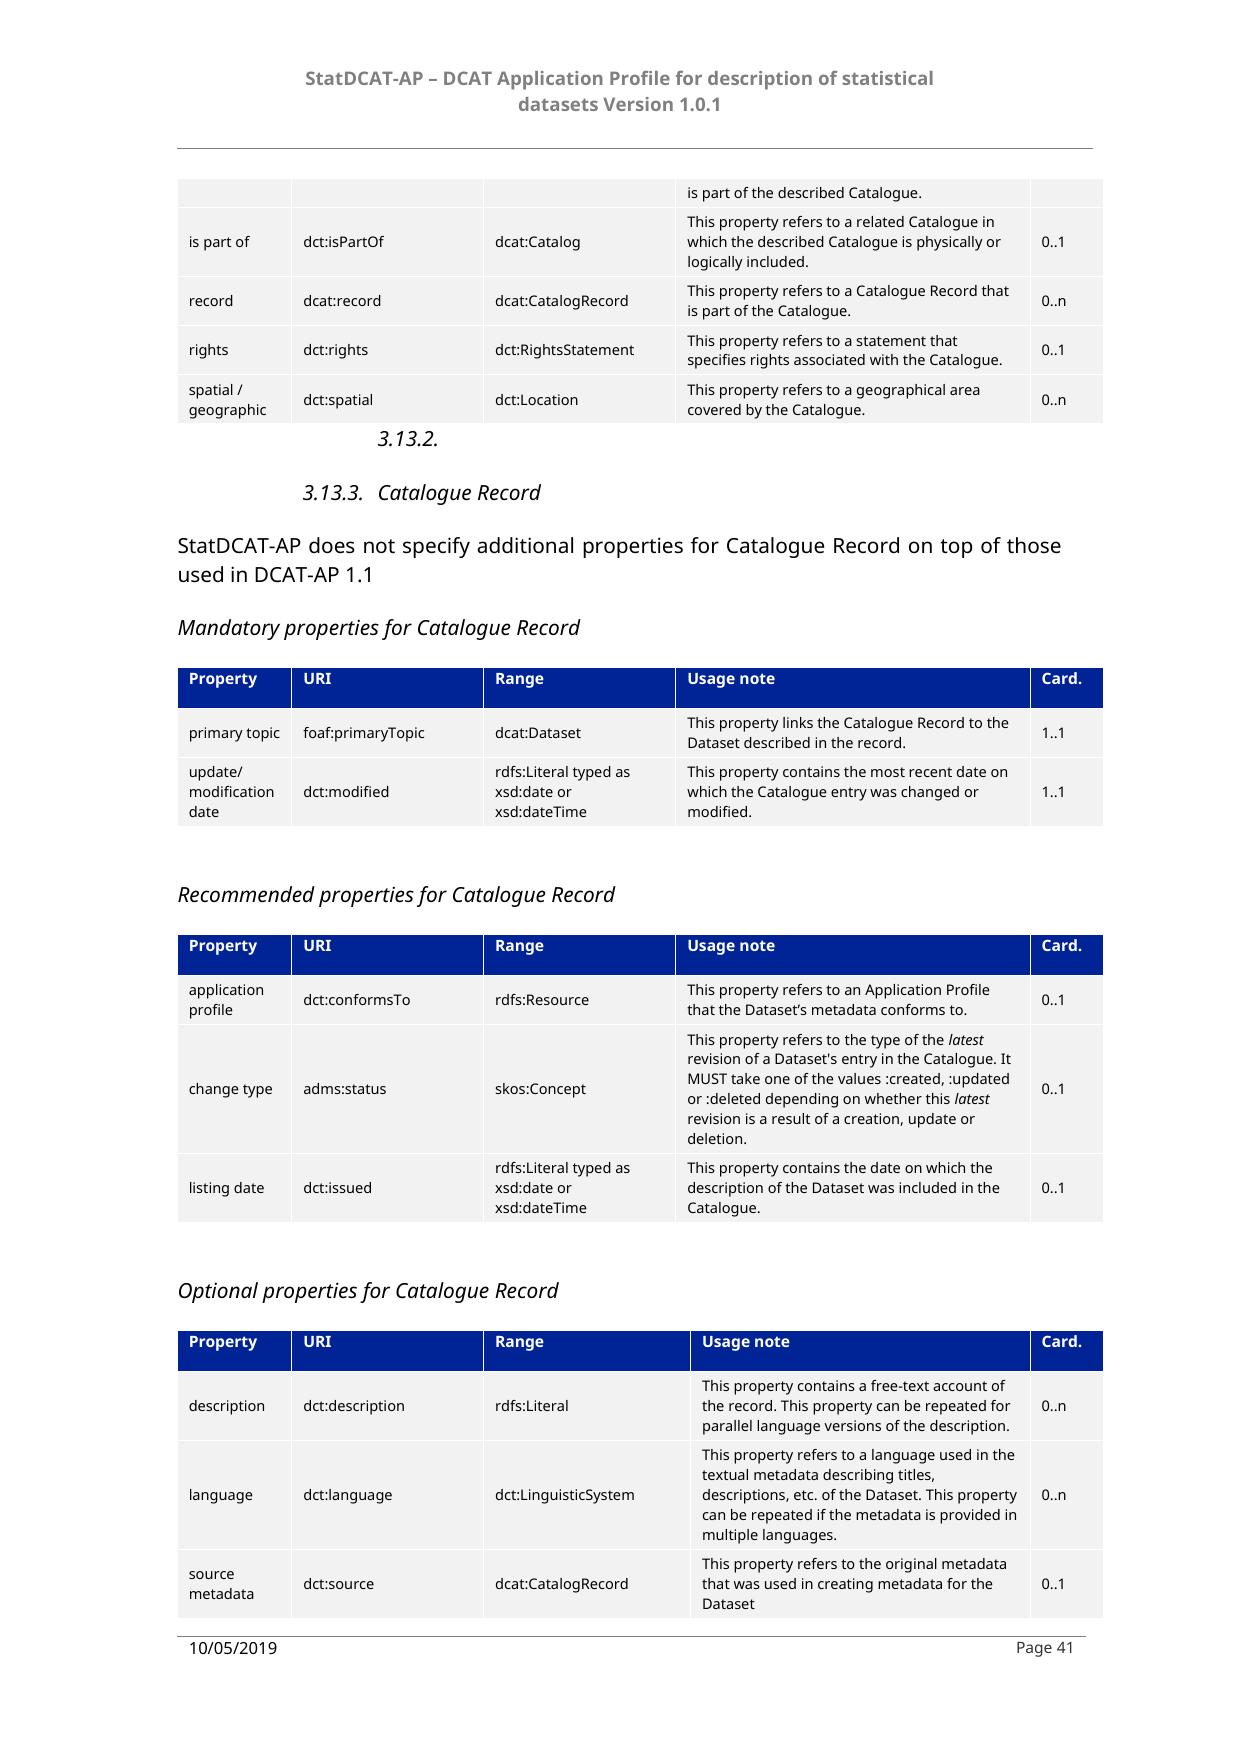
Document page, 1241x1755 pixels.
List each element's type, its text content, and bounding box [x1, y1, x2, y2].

table_header Usage note [676, 935, 1030, 975]
table_cell dct:source [292, 1550, 483, 1618]
table_cell 0..1 [1031, 208, 1103, 276]
table_cell This property refers to an Application Profile that the Dataset’s metadata conforms to. [676, 976, 1030, 1024]
table_cell dct:spatial [292, 375, 483, 423]
table_cell [1031, 179, 1103, 207]
table_header Property [178, 1331, 291, 1371]
table_header Property [178, 668, 291, 708]
table_cell rdfs:Literal typed as xsd:date or xsd:dateTime [484, 1154, 675, 1222]
table_header Range [484, 935, 675, 975]
table_cell This property refers to a geographical area covered by the Catalogue. [676, 375, 1030, 423]
table_header Property [178, 935, 291, 975]
table_cell source metadata [178, 1550, 291, 1618]
table_cell This property links the Catalogue Record to the Dataset described in the record. [676, 709, 1030, 757]
table_cell [484, 179, 675, 207]
table_cell [292, 179, 483, 207]
table_cell update/ modification date [178, 758, 291, 826]
table_cell dcat:CatalogRecord [484, 1550, 690, 1618]
table_cell dct:LinguisticSystem [484, 1441, 690, 1549]
table_cell This property contains the date on which the description of the Dataset was included in the Catalogue. [676, 1154, 1030, 1222]
table_header Card. [1031, 935, 1103, 975]
table_cell rdfs:Resource [484, 976, 675, 1024]
table_cell dcat:record [292, 277, 483, 325]
table_cell 0..1 [1031, 1154, 1103, 1222]
text StatDCAT-AP does not specify additional properties for Catalogue Record on top of those used in DCAT-AP 1.1 [177, 531, 1063, 588]
table_cell dct:issued [292, 1154, 483, 1222]
table_cell rights [178, 326, 291, 374]
table_cell 0..n [1031, 375, 1103, 423]
subtitle Catalogue Record [302, 478, 1063, 506]
table_cell This property refers to the original metadata that was used in creating metadata for the Dataset [691, 1550, 1030, 1618]
table_cell This property refers to a statement that specifies rights associated with the Catalogue. [676, 326, 1030, 374]
table_cell 0..1 [1031, 976, 1103, 1024]
text Recommended properties for Catalogue Record [177, 880, 1063, 909]
table_cell 0..n [1031, 277, 1103, 325]
table_cell adms:status [292, 1025, 483, 1153]
table_cell 1..1 [1031, 709, 1103, 757]
table_cell skos:Concept [484, 1025, 675, 1153]
table_cell This property refers to a related Catalogue in which the described Catalogue is physically or logically included. [676, 208, 1030, 276]
table_cell is part of [178, 208, 291, 276]
table_cell description [178, 1372, 291, 1440]
table_header Card. [1031, 668, 1103, 708]
table_cell application profile [178, 976, 291, 1024]
table_cell dct:description [292, 1372, 483, 1440]
table_cell This property refers to the type of the latest revision of a Dataset's entry in the Catalogue. It MUST take one of the values :created, :updated or :deleted depending on whether this latest revision is a result of a creation, update or deletion. [676, 1025, 1030, 1153]
table_cell dct:isPartOf [292, 208, 483, 276]
table_cell dct:RightsStatement [484, 326, 675, 374]
text Mandatory properties for Catalogue Record [177, 613, 1063, 642]
table_cell is part of the described Catalogue. [676, 179, 1030, 207]
table_cell dct:conformsTo [292, 976, 483, 1024]
table_cell 0..1 [1031, 1025, 1103, 1153]
table_cell 0..n [1031, 1372, 1103, 1440]
table_header Usage note [691, 1331, 1030, 1371]
table_cell 1..1 [1031, 758, 1103, 826]
table_header URI [292, 1331, 483, 1371]
table_header URI [292, 935, 483, 975]
table_cell dcat:CatalogRecord [484, 277, 675, 325]
table_header Range [484, 668, 675, 708]
table_cell rdfs:Literal [484, 1372, 690, 1440]
table_cell dct:language [292, 1441, 483, 1549]
table_cell This property refers to a Catalogue Record that is part of the Catalogue. [676, 277, 1030, 325]
table_header Usage note [676, 668, 1030, 708]
table_cell dct:Location [484, 375, 675, 423]
table_cell 0..1 [1031, 1550, 1103, 1618]
text Optional properties for Catalogue Record [177, 1276, 1063, 1305]
table_cell dcat:Catalog [484, 208, 675, 276]
table_cell 0..n [1031, 1441, 1103, 1549]
table_cell dcat:Dataset [484, 709, 675, 757]
table_cell language [178, 1441, 291, 1549]
table_cell This property contains a free-text account of the record. This property can be repeated for parallel language versions of the description. [691, 1372, 1030, 1440]
table_cell rdfs:Literal typed as xsd:date or xsd:dateTime [484, 758, 675, 826]
table_cell 0..1 [1031, 326, 1103, 374]
table_cell [178, 179, 291, 207]
table_cell This property contains the most recent date on which the Catalogue entry was changed or modified. [676, 758, 1030, 826]
table_header Card. [1031, 1331, 1103, 1371]
table_cell dct:modified [292, 758, 483, 826]
table_cell spatial / geographic [178, 375, 291, 423]
table_cell listing date [178, 1154, 291, 1222]
table_cell dct:rights [292, 326, 483, 374]
table_cell This property refers to a language used in the textual metadata describing titles, descriptions, etc. of the Dataset. This property can be repeated if the metadata is provided in multiple languages. [691, 1441, 1030, 1549]
table_cell change type [178, 1025, 291, 1153]
table_header Range [484, 1331, 690, 1371]
table_header URI [292, 668, 483, 708]
table_cell record [178, 277, 291, 325]
table_cell primary topic [178, 709, 291, 757]
table_cell foaf:primaryTopic [292, 709, 483, 757]
